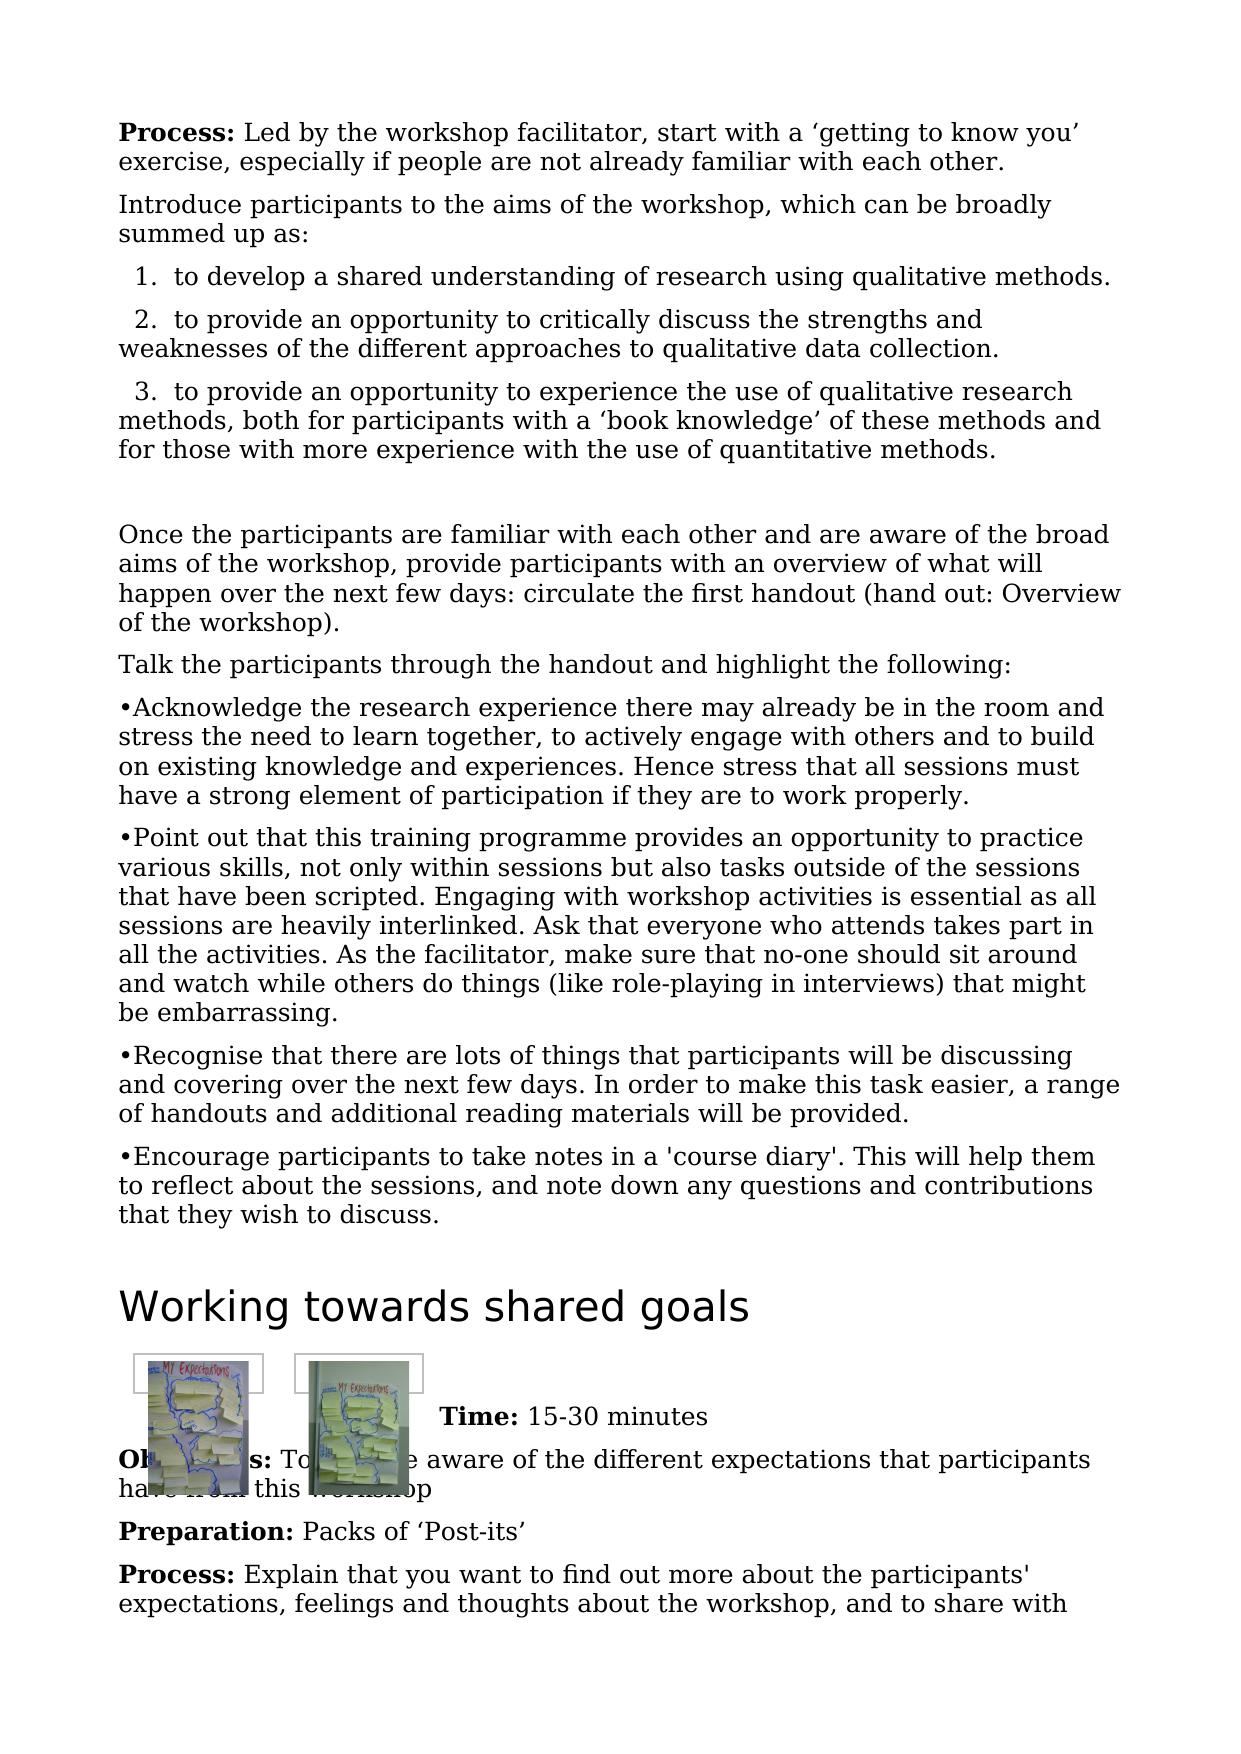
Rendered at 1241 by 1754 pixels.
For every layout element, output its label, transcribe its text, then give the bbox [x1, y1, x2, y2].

text Objectives: To become aware of the different expectations that participants have from this workshop [118, 1445, 1122, 1503]
list to provide an opportunity to experience the use of qualitative research methods, both for participants with a ‘book knowledge’ of these methods and for those with more experience with the use of quantitative methods. [118, 377, 1122, 464]
list Recognise that there are lots of things that participants will be discussing and covering over the next few days. In order to make this task easier, a range of handouts and additional reading materials will be provided. [118, 1041, 1122, 1129]
text Time: 15-30 minutes [410, 1402, 1122, 1431]
list to provide an opportunity to critically discuss the strengths and weaknesses of the different approaches to qualitative data collection. [118, 305, 1122, 363]
text [249, 1402, 308, 1431]
list Point out that this training programme provides an opportunity to practice various skills, not only within sessions but also tasks outside of the sessions that have been scripted. Engaging with workshop activities is essential as all sessions are heavily interlinked. Ask that everyone who attends takes part in all the activities. As the facilitator, make sure that no-one should sit around and watch while others do things (like role-playing in interviews) that might be embarrassing. [118, 823, 1122, 1028]
list Acknowledge the research experience there may already be in the room and stress the need to learn together, to actively engage with others and to build on existing knowledge and experiences. Hence stress that all sessions must have a strong element of participation if they are to work properly. [118, 693, 1122, 810]
text Talk the participants through the handout and highlight the following: [118, 651, 1122, 680]
list Encourage participants to take notes in a 'course diary'. This will help them to reflect about the sessions, and note down any questions and contributions that they wish to discuss. [118, 1142, 1122, 1230]
text Once the participants are familiar with each other and are aware of the broad aims of the workshop, provide participants with an overview of what will happen over the next few days: circulate the first handout (hand out: Overview of the workshop). [118, 520, 1122, 637]
text Preparation: Packs of ‘Post-its’ [118, 1517, 1122, 1546]
list to develop a shared understanding of research using qualitative methods. [118, 262, 1122, 291]
text Process: Led by the workshop facilitator, start with a ‘getting to know you’ exercise, especially if people are not already familiar with each other. [118, 118, 1122, 177]
subtitle Working towards shared goals [118, 1282, 1122, 1331]
text [118, 1402, 148, 1431]
text Process: Explain that you want to find out more about the participants' expectations, feelings and thoughts about the workshop, and to share with [118, 1560, 1122, 1618]
text Introduce participants to the aims of the workshop, which can be broadly summed up as: [118, 190, 1122, 248]
